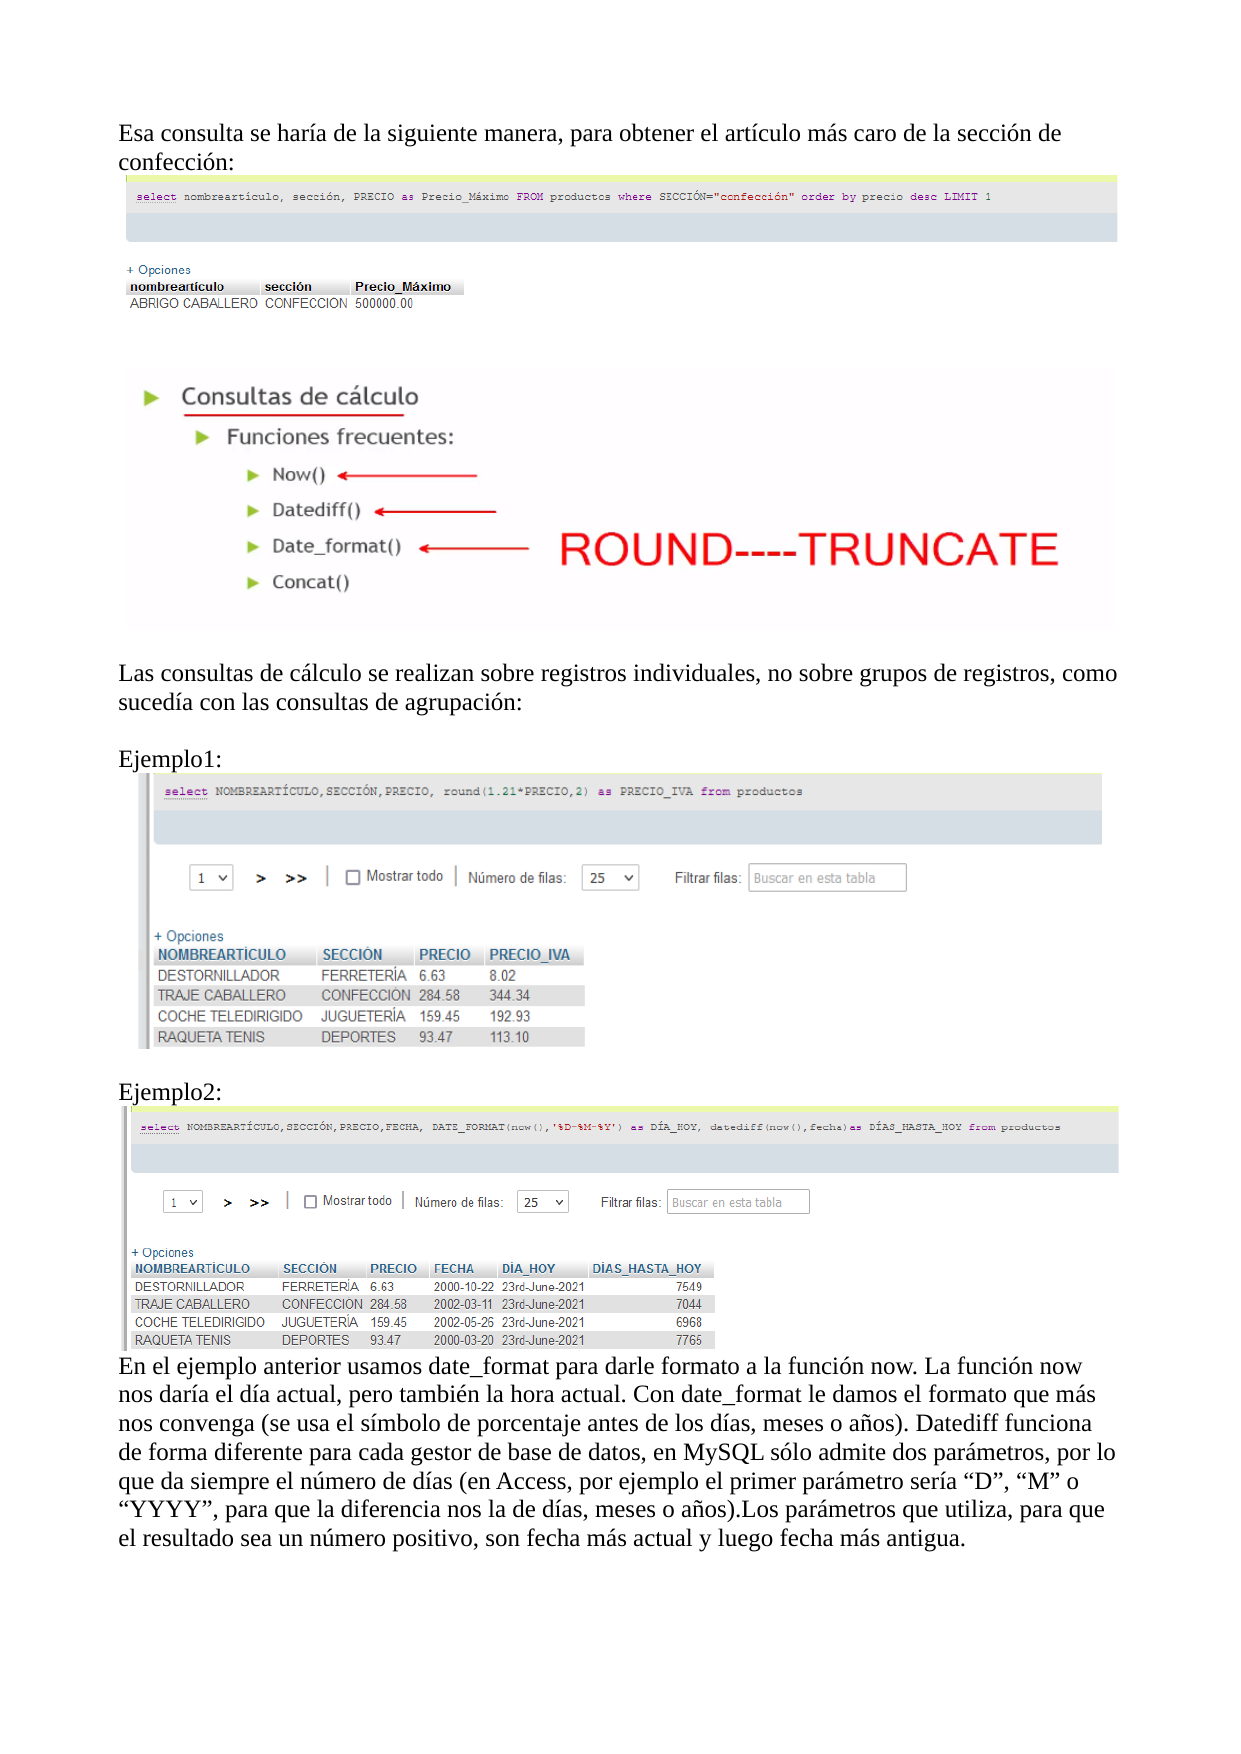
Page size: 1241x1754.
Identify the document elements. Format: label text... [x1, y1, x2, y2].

text Esa consulta se haría de la siguiente manera, para obtener el artículo más caro de la sección de confección: [118, 118, 1122, 176]
picture [122, 175, 1118, 339]
text Ejemplo1: [118, 744, 1122, 773]
text En el ejemplo anterior usamos date_format para darle formato a la función now. La función now nos daría el día actual, pero también la hora actual. Con date_format le damos el formato que más nos convenga (se usa el símbolo de porcentaje antes de los días, meses o años). Datediff funciona de forma diferente para cada gestor de base de datos, en MySQL sólo admite dos parámetros, por lo que da siempre el número de días (en Access, por ejemplo el primer parámetro sería “D”, “M” o “YYYY”, para que la diferencia nos la de días, meses o años).Los parámetros que utiliza, para que el resultado sea un número positivo, son fecha más actual y luego fecha más antigua. [118, 1106, 1122, 1552]
picture [126, 367, 1114, 630]
picture [138, 773, 1102, 1049]
picture [121, 1106, 1119, 1351]
text Las consultas de cálculo se realizan sobre registros individuales, no sobre grupos de registros, como sucedía con las consultas de agrupación: [118, 658, 1122, 716]
text Ejemplo2: [118, 1077, 1122, 1106]
